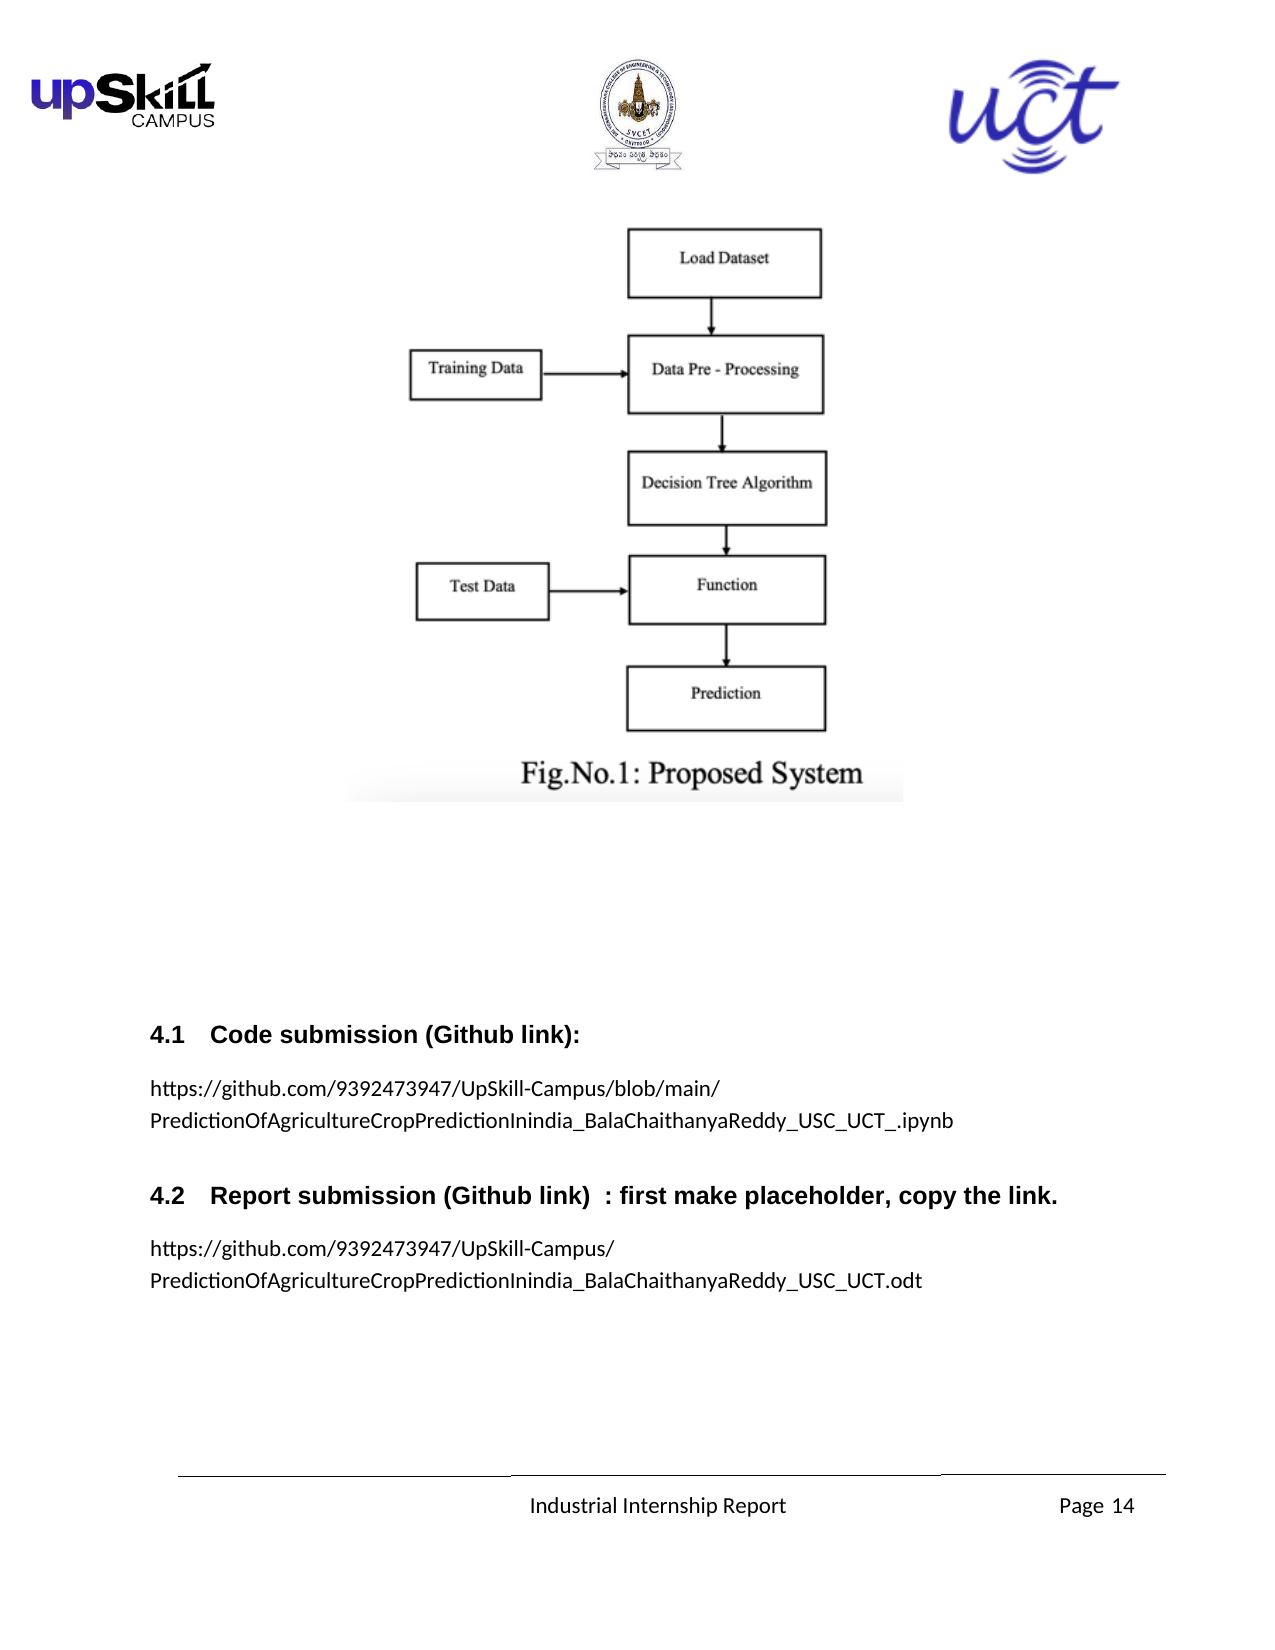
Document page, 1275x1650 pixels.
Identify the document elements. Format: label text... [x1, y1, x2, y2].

subtitle Report submission (Github link) : first make placeholder, copy the link. [150, 1184, 1134, 1209]
text https://github.com/9392473947/UpSkill-Campus/PredictionOfAgricultureCropPredictionInindia_BalaChaithanyaReddy_USC_UCT.odt [150, 1234, 1134, 1294]
text https://github.com/9392473947/UpSkill-Campus/blob/main/PredictionOfAgricultureCropPredictionInindia_BalaChaithanyaReddy_USC_UCT_.ipynb [150, 1074, 1134, 1134]
subtitle Code submission (Github link): [150, 1024, 1134, 1049]
